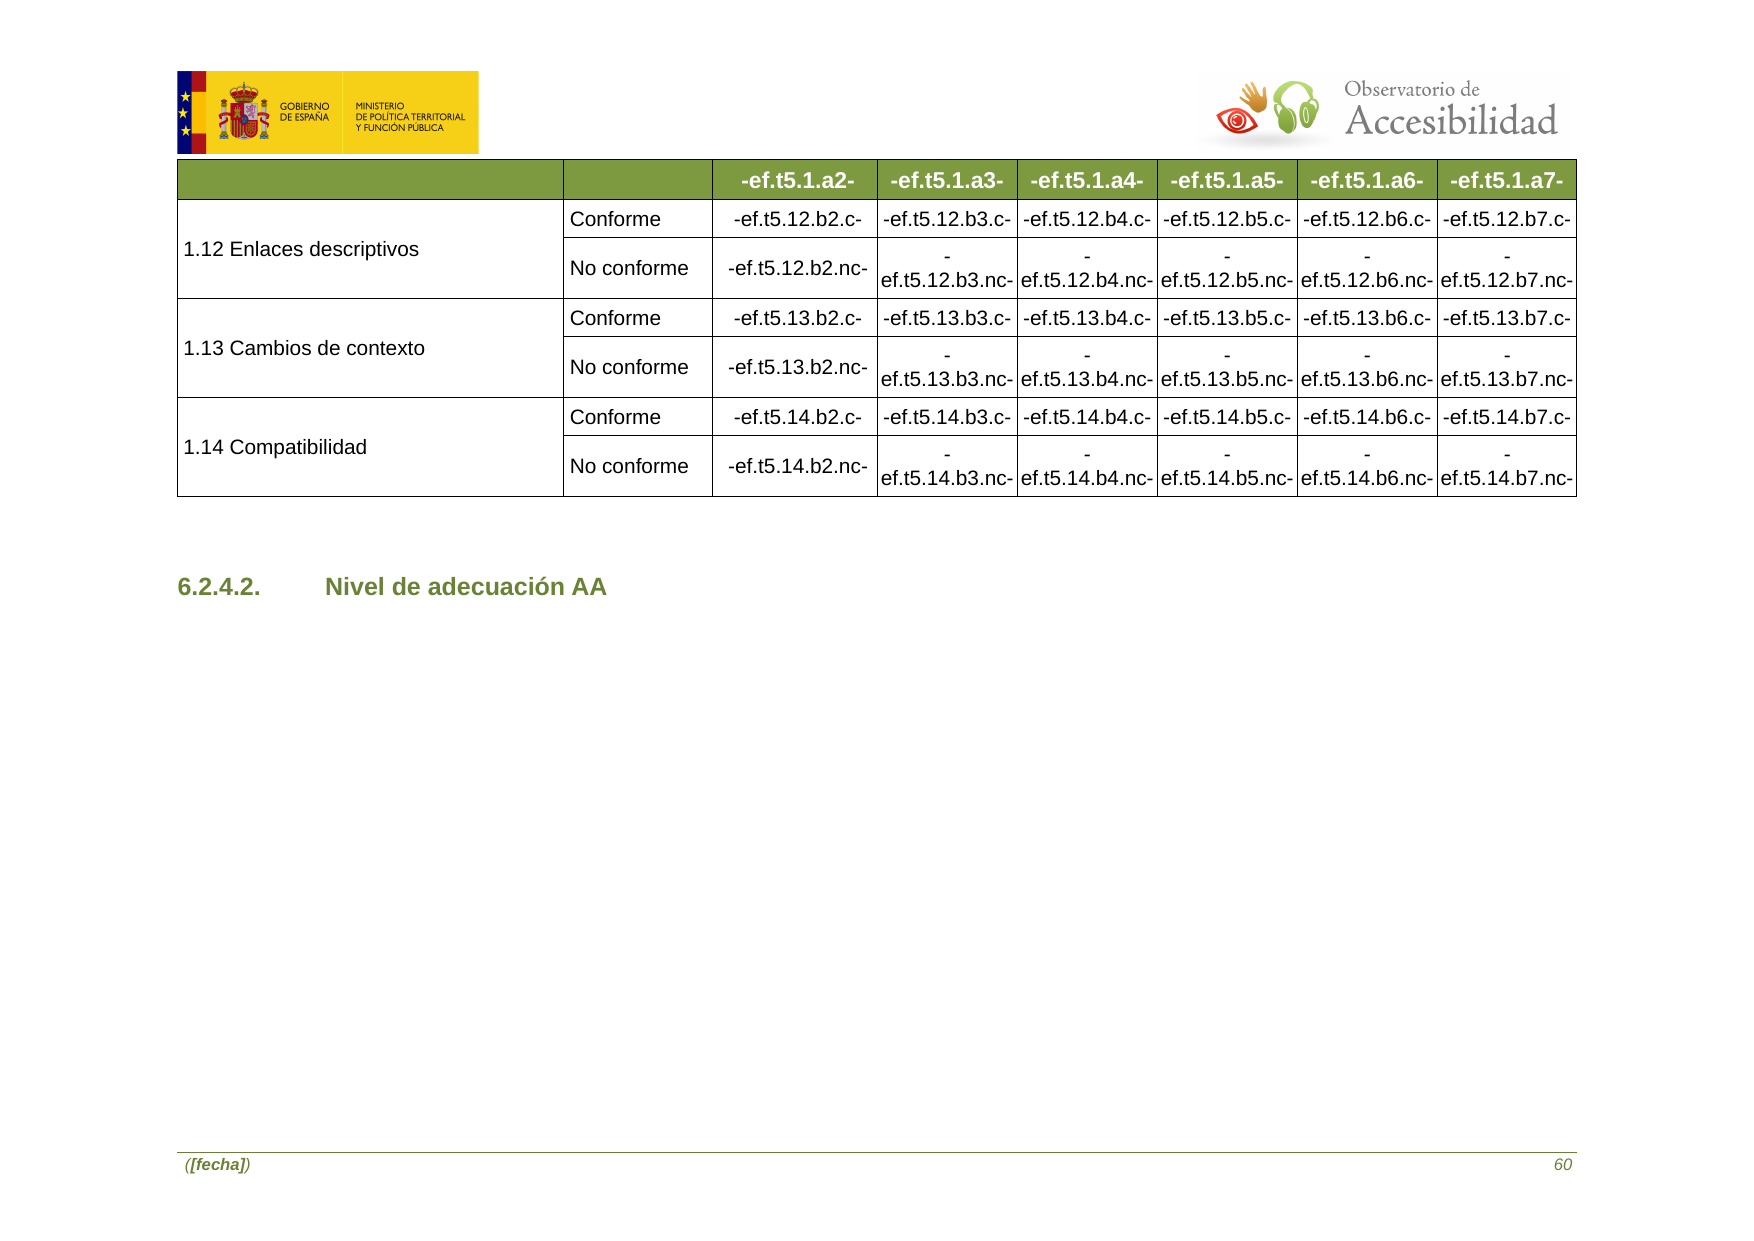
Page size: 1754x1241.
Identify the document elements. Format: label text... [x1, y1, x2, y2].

table_cell 1.14 Compatibilidad [178, 398, 563, 496]
table_cell 1.12 Enlaces descriptivos [178, 200, 563, 298]
table_cell -ef.t5.14.b3.c- [878, 398, 1017, 435]
table_header -ef.t5.1.a3- [878, 160, 1017, 199]
table_cell -ef.t5.12.b5.nc- [1158, 238, 1297, 298]
table_cell -ef.t5.14.b4.nc- [1018, 436, 1157, 496]
table_header -ef.t5.1.a2- [713, 160, 877, 199]
table_cell -ef.t5.12.b3.nc- [878, 238, 1017, 298]
table_header -ef.t5.1.a4- [1018, 160, 1157, 199]
table_cell -ef.t5.13.b3.c- [878, 299, 1017, 336]
subtitle Nivel de adecuación AA [177, 572, 1577, 601]
table_cell -ef.t5.12.b7.nc- [1438, 238, 1576, 298]
table_cell -ef.t5.14.b6.nc- [1298, 436, 1437, 496]
table_cell Conforme [564, 299, 712, 336]
table_cell -ef.t5.13.b4.c- [1018, 299, 1157, 336]
table_cell -ef.t5.13.b2.c- [713, 299, 877, 336]
table_cell -ef.t5.14.b7.c- [1438, 398, 1576, 435]
table_cell -ef.t5.12.b2.nc- [713, 238, 877, 298]
picture [177, 71, 479, 154]
picture [1196, 72, 1572, 154]
table_cell -ef.t5.12.b4.c- [1018, 200, 1157, 237]
table_cell 1.13 Cambios de contexto [178, 299, 563, 397]
table_cell -ef.t5.13.b3.nc- [878, 337, 1017, 397]
table_cell -ef.t5.13.b5.nc- [1158, 337, 1297, 397]
table_header -ef.t5.1.a6- [1298, 160, 1437, 199]
table_cell -ef.t5.13.b2.nc- [713, 337, 877, 397]
table_cell No conforme [564, 436, 712, 496]
table_cell -ef.t5.14.b5.c- [1158, 398, 1297, 435]
table_cell -ef.t5.14.b2.c- [713, 398, 877, 435]
table_cell -ef.t5.12.b7.c- [1438, 200, 1576, 237]
table_cell -ef.t5.13.b7.c- [1438, 299, 1576, 336]
table_header [178, 160, 563, 199]
table_cell No conforme [564, 337, 712, 397]
table_cell -ef.t5.14.b4.c- [1018, 398, 1157, 435]
table_cell -ef.t5.13.b5.c- [1158, 299, 1297, 336]
table_cell -ef.t5.14.b2.nc- [713, 436, 877, 496]
table_cell -ef.t5.13.b6.nc- [1298, 337, 1437, 397]
table_cell -ef.t5.13.b7.nc- [1438, 337, 1576, 397]
table_cell -ef.t5.13.b4.nc- [1018, 337, 1157, 397]
table_cell -ef.t5.14.b6.c- [1298, 398, 1437, 435]
table_cell Conforme [564, 398, 712, 435]
table_header -ef.t5.1.a5- [1158, 160, 1297, 199]
table_cell No conforme [564, 238, 712, 298]
table_cell -ef.t5.14.b3.nc- [878, 436, 1017, 496]
table_cell -ef.t5.12.b6.nc- [1298, 238, 1437, 298]
table_cell -ef.t5.12.b2.c- [713, 200, 877, 237]
table_cell -ef.t5.12.b5.c- [1158, 200, 1297, 237]
table_cell Conforme [564, 200, 712, 237]
table_cell -ef.t5.12.b6.c- [1298, 200, 1437, 237]
table_header -ef.t5.1.a7- [1438, 160, 1576, 199]
table_cell -ef.t5.12.b3.c- [878, 200, 1017, 237]
table_cell -ef.t5.14.b5.nc- [1158, 436, 1297, 496]
table_cell -ef.t5.14.b7.nc- [1438, 436, 1576, 496]
table_cell -ef.t5.12.b4.nc- [1018, 238, 1157, 298]
table_header [564, 160, 712, 199]
table_cell -ef.t5.13.b6.c- [1298, 299, 1437, 336]
